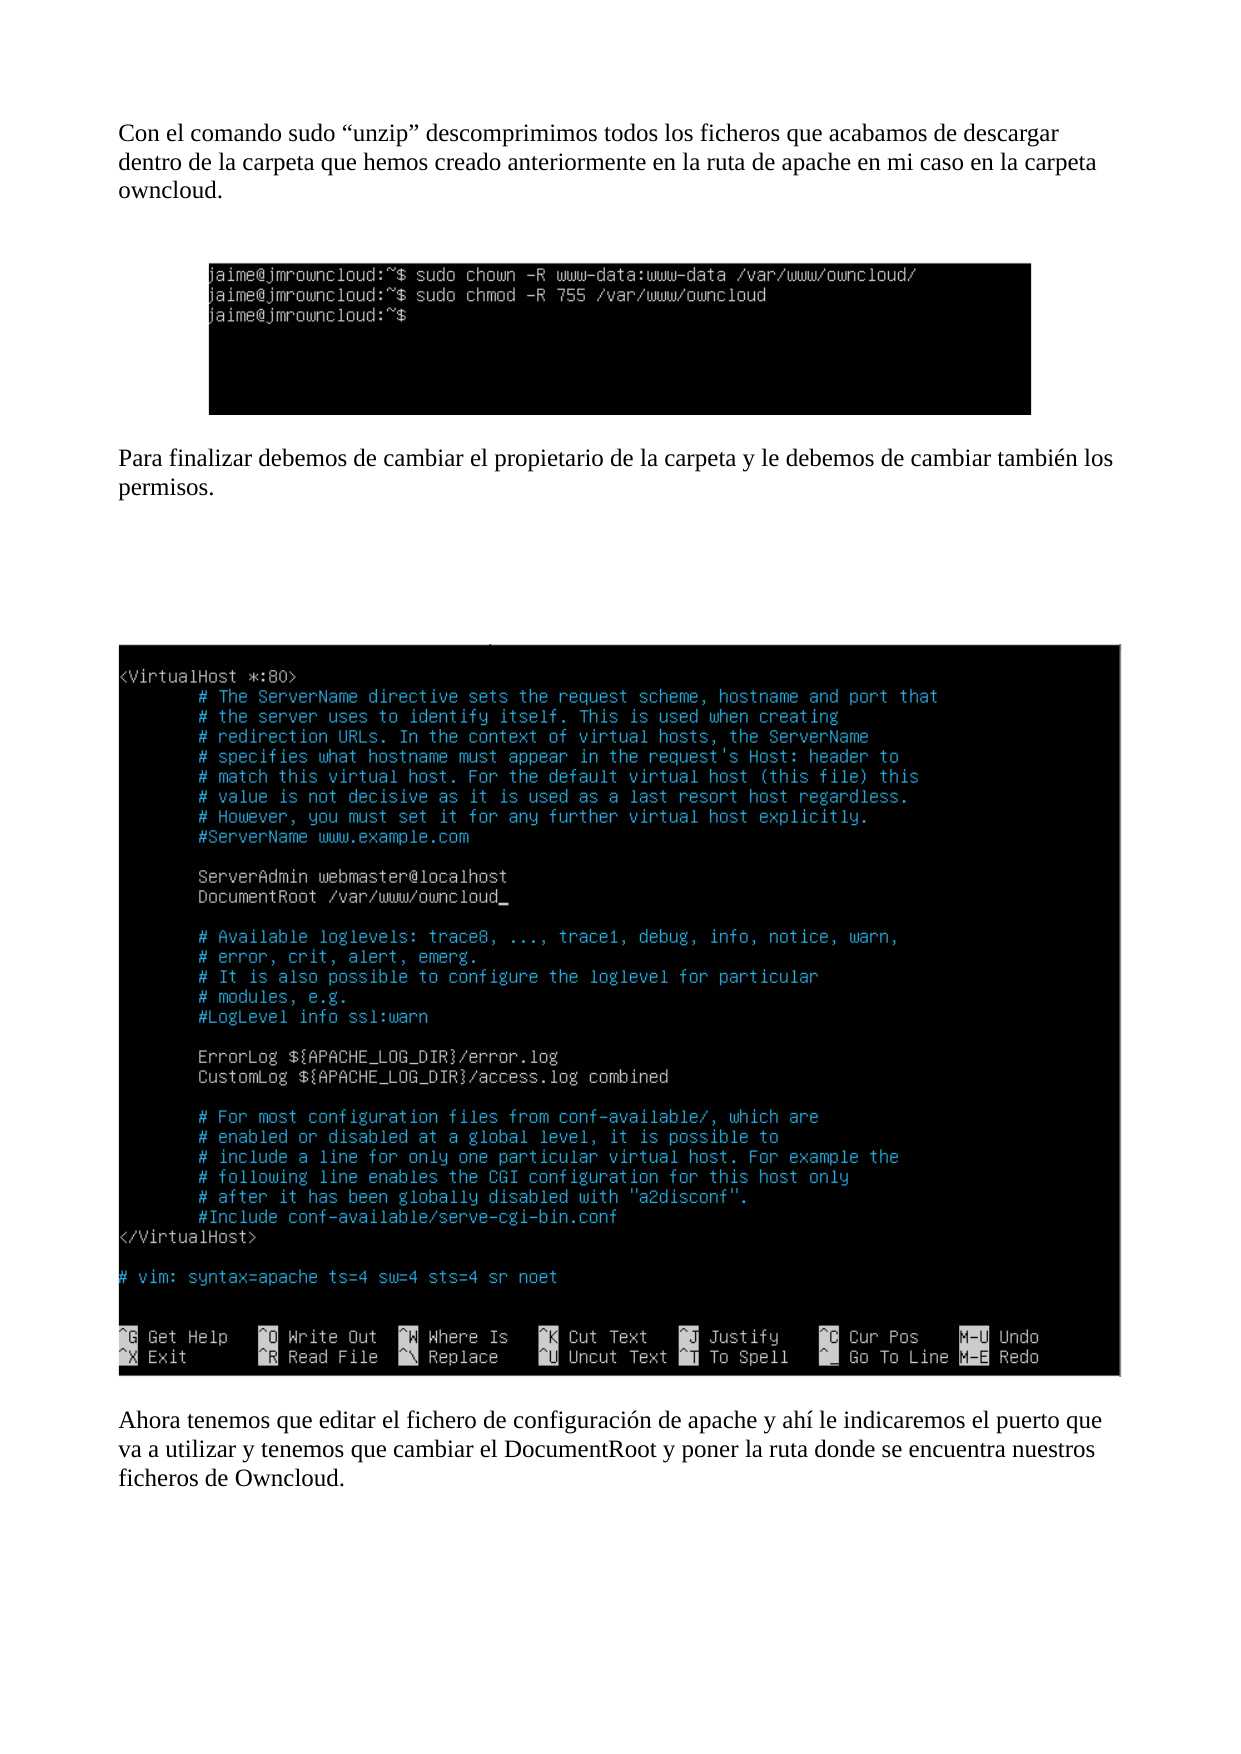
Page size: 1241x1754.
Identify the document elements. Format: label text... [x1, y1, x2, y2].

text Ahora tenemos que editar el fichero de configuración de apache y ahí le indicaremos el puerto que va a utilizar y tenemos que cambiar el DocumentRoot y poner la ruta donde se encuentra nuestros ficheros de Owncloud. [118, 1406, 1122, 1492]
text Con el comando sudo “unzip” descomprimimos todos los ficheros que acabamos de descargar dentro de la carpeta que hemos creado anteriormente en la ruta de apache en mi caso en la carpeta owncloud. [118, 118, 1122, 204]
text Para finalizar debemos de cambiar el propietario de la carpeta y le debemos de cambiar también los permisos. [118, 443, 1122, 501]
picture [118, 644, 1122, 1377]
picture [208, 261, 1032, 415]
